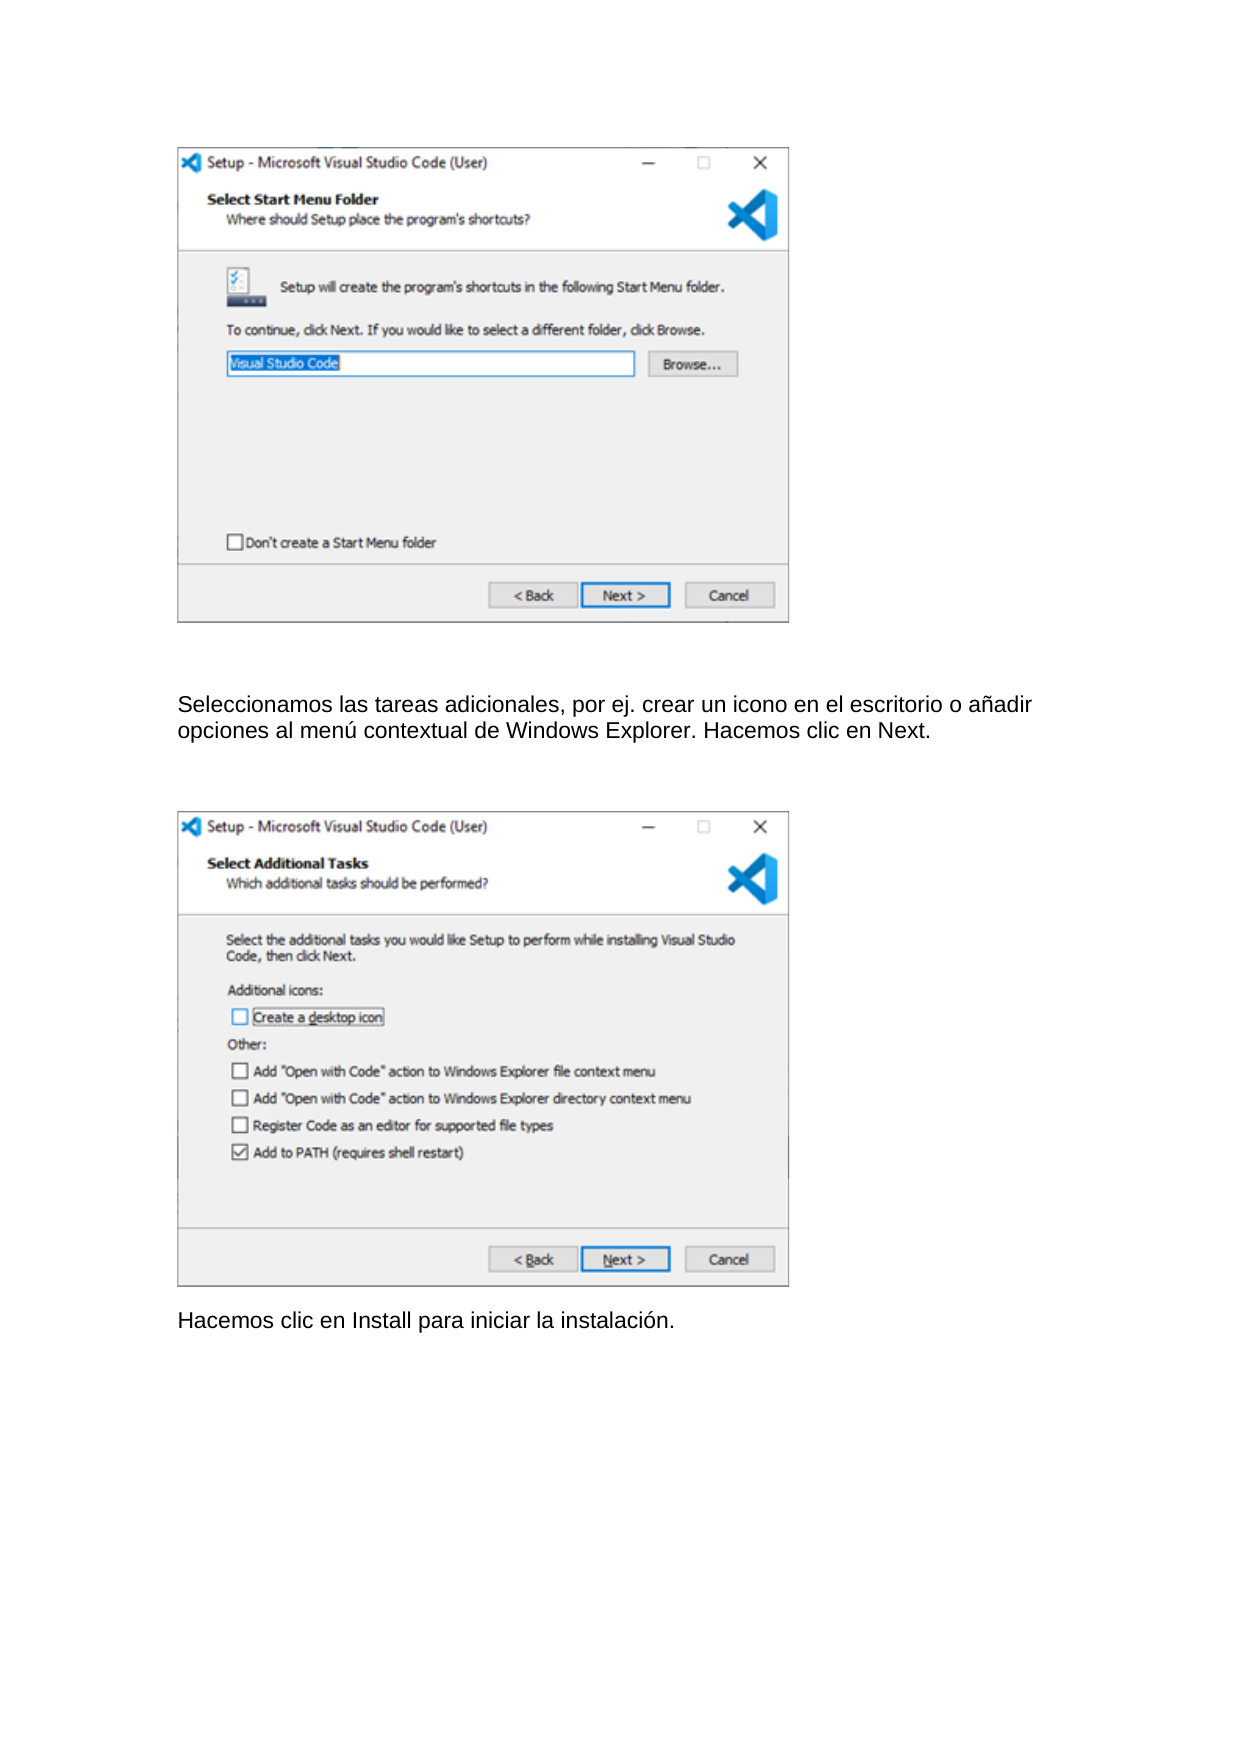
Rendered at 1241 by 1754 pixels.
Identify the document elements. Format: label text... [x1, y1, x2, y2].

text Seleccionamos las tareas adicionales, por ej. crear un icono en el escritorio o añadir opciones al menú contextual de Windows Explorer. Hacemos clic en Next. [177, 691, 1063, 743]
text Hacemos clic en Install para iniciar la instalación. [177, 1307, 1063, 1333]
